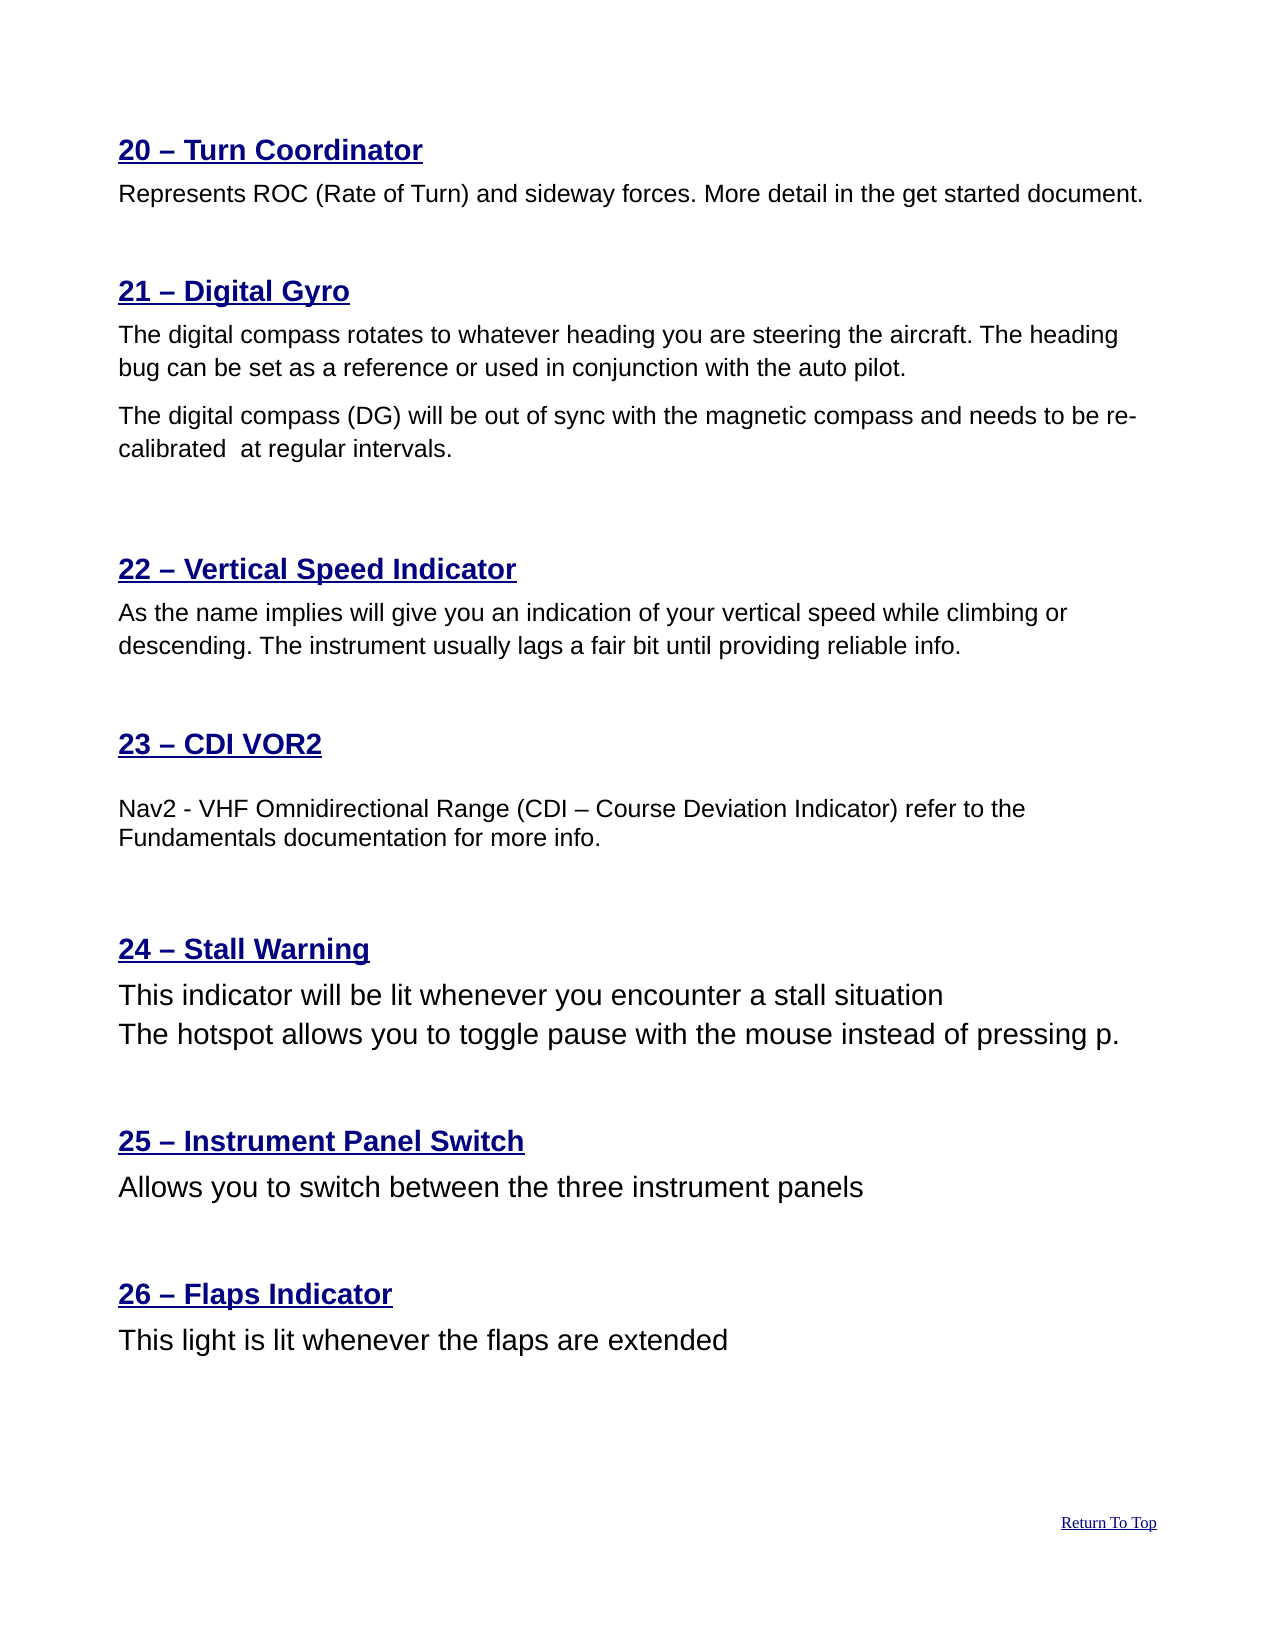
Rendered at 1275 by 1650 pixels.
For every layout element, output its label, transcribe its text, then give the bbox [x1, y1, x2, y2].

text As the name implies will give you an indication of your vertical speed while climbing or descending. The instrument usually lags a fair bit until providing reliable info. [118, 598, 1157, 693]
text This light is lit whenever the flaps are extended [118, 1323, 1157, 1389]
subtitle 24 – Stall Warning [118, 932, 1157, 966]
text Represents ROC (Rate of Turn) and sideway forces. More detail in the get started document. [118, 179, 1157, 241]
subtitle 26 – Flaps Indicator [118, 1277, 1157, 1310]
text This indicator will be lit whenever you encounter a stall situation The hotspot allows you to toggle pause with the mouse instead of pressing p. [118, 978, 1157, 1089]
subtitle 25 – Instrument Panel Switch [118, 1124, 1157, 1157]
subtitle 22 – Vertical Speed Indicator [118, 552, 1157, 586]
text Allows you to switch between the three instrument panels [118, 1170, 1157, 1242]
text The digital compass (DG) will be out of sync with the magnetic compass and needs to be re-calibrated at regular intervals. [118, 401, 1157, 463]
subtitle 20 – Turn Coordinator [118, 133, 1157, 166]
subtitle 23 – CDI VOR2 Nav2 - VHF Omnidirectional Range (CDI – Course Deviation Indicator) refer to the Fundamentals documentation for more info. [118, 727, 1157, 852]
text The digital compass rotates to whatever heading you are steering the aircraft. The heading bug can be set as a reference or used in conjunction with the auto pilot. [118, 320, 1157, 382]
subtitle 21 – Digital Gyro [118, 274, 1157, 308]
